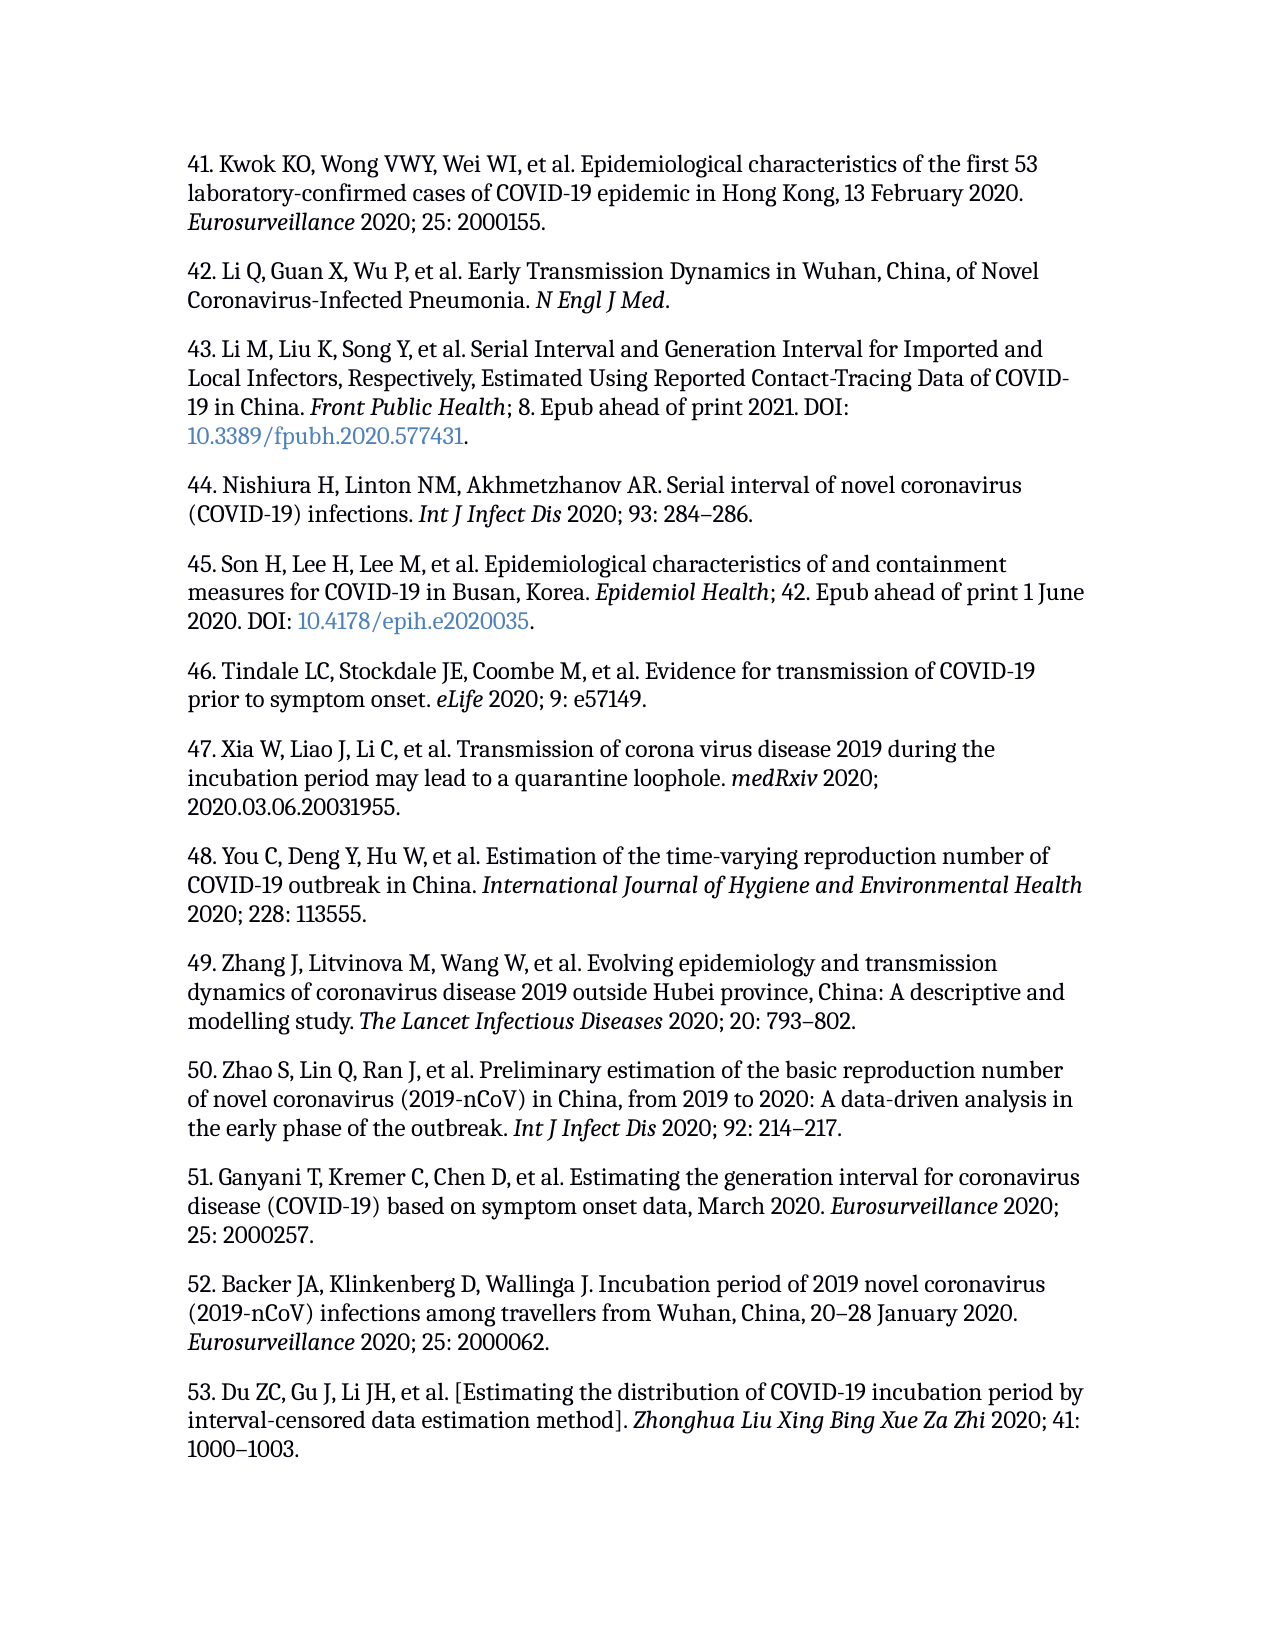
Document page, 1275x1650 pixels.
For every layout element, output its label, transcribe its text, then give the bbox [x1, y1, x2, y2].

text 47. Xia W, Liao J, Li C, et al. Transmission of corona virus disease 2019 during the incubation period may lead to a quarantine loophole. medRxiv 2020; 2020.03.06.20031955. [187, 735, 1087, 821]
text 46. Tindale LC, Stockdale JE, Coombe M, et al. Evidence for transmission of COVID-19 prior to symptom onset. eLife 2020; 9: e57149. [187, 657, 1087, 714]
text 49. Zhang J, Litvinova M, Wang W, et al. Evolving epidemiology and transmission dynamics of coronavirus disease 2019 outside Hubei province, China: A descriptive and modelling study. The Lancet Infectious Diseases 2020; 20: 793–802. [187, 949, 1087, 1035]
text 51. Ganyani T, Kremer C, Chen D, et al. Estimating the generation interval for coronavirus disease (COVID-19) based on symptom onset data, March 2020. Eurosurveillance 2020; 25: 2000257. [187, 1163, 1087, 1249]
text 44. Nishiura H, Linton NM, Akhmetzhanov AR. Serial interval of novel coronavirus (COVID-19) infections. Int J Infect Dis 2020; 93: 284–286. [187, 471, 1087, 529]
text 43. Li M, Liu K, Song Y, et al. Serial Interval and Generation Interval for Imported and Local Infectors, Respectively, Estimated Using Reported Contact-Tracing Data of COVID-19 in China. Front Public Health; 8. Epub ahead of print 2021. DOI: 10.3389/fpubh.2020.577431. [187, 335, 1087, 450]
text 41. Kwok KO, Wong VWY, Wei WI, et al. Epidemiological characteristics of the first 53 laboratory-confirmed cases of COVID-19 epidemic in Hong Kong, 13 February 2020. Eurosurveillance 2020; 25: 2000155. [187, 150, 1087, 236]
text 52. Backer JA, Klinkenberg D, Wallinga J. Incubation period of 2019 novel coronavirus (2019-nCoV) infections among travellers from Wuhan, China, 20–28 January 2020. Eurosurveillance 2020; 25: 2000062. [187, 1270, 1087, 1357]
text 45. Son H, Lee H, Lee M, et al. Epidemiological characteristics of and containment measures for COVID-19 in Busan, Korea. Epidemiol Health; 42. Epub ahead of print 1 June 2020. DOI: 10.4178/epih.e2020035. [187, 549, 1087, 636]
text 53. Du ZC, Gu J, Li JH, et al. [Estimating the distribution of COVID-19 incubation period by interval-censored data estimation method]. Zhonghua Liu Xing Bing Xue Za Zhi 2020; 41: 1000–1003. [187, 1377, 1087, 1464]
text 42. Li Q, Guan X, Wu P, et al. Early Transmission Dynamics in Wuhan, China, of Novel Coronavirus-Infected Pneumonia. N Engl J Med. [187, 257, 1087, 314]
text 50. Zhao S, Lin Q, Ran J, et al. Preliminary estimation of the basic reproduction number of novel coronavirus (2019-nCoV) in China, from 2019 to 2020: A data-driven analysis in the early phase of the outbreak. Int J Infect Dis 2020; 92: 214–217. [187, 1056, 1087, 1142]
text 48. You C, Deng Y, Hu W, et al. Estimation of the time-varying reproduction number of COVID-19 outbreak in China. International Journal of Hygiene and Environmental Health 2020; 228: 113555. [187, 842, 1087, 928]
